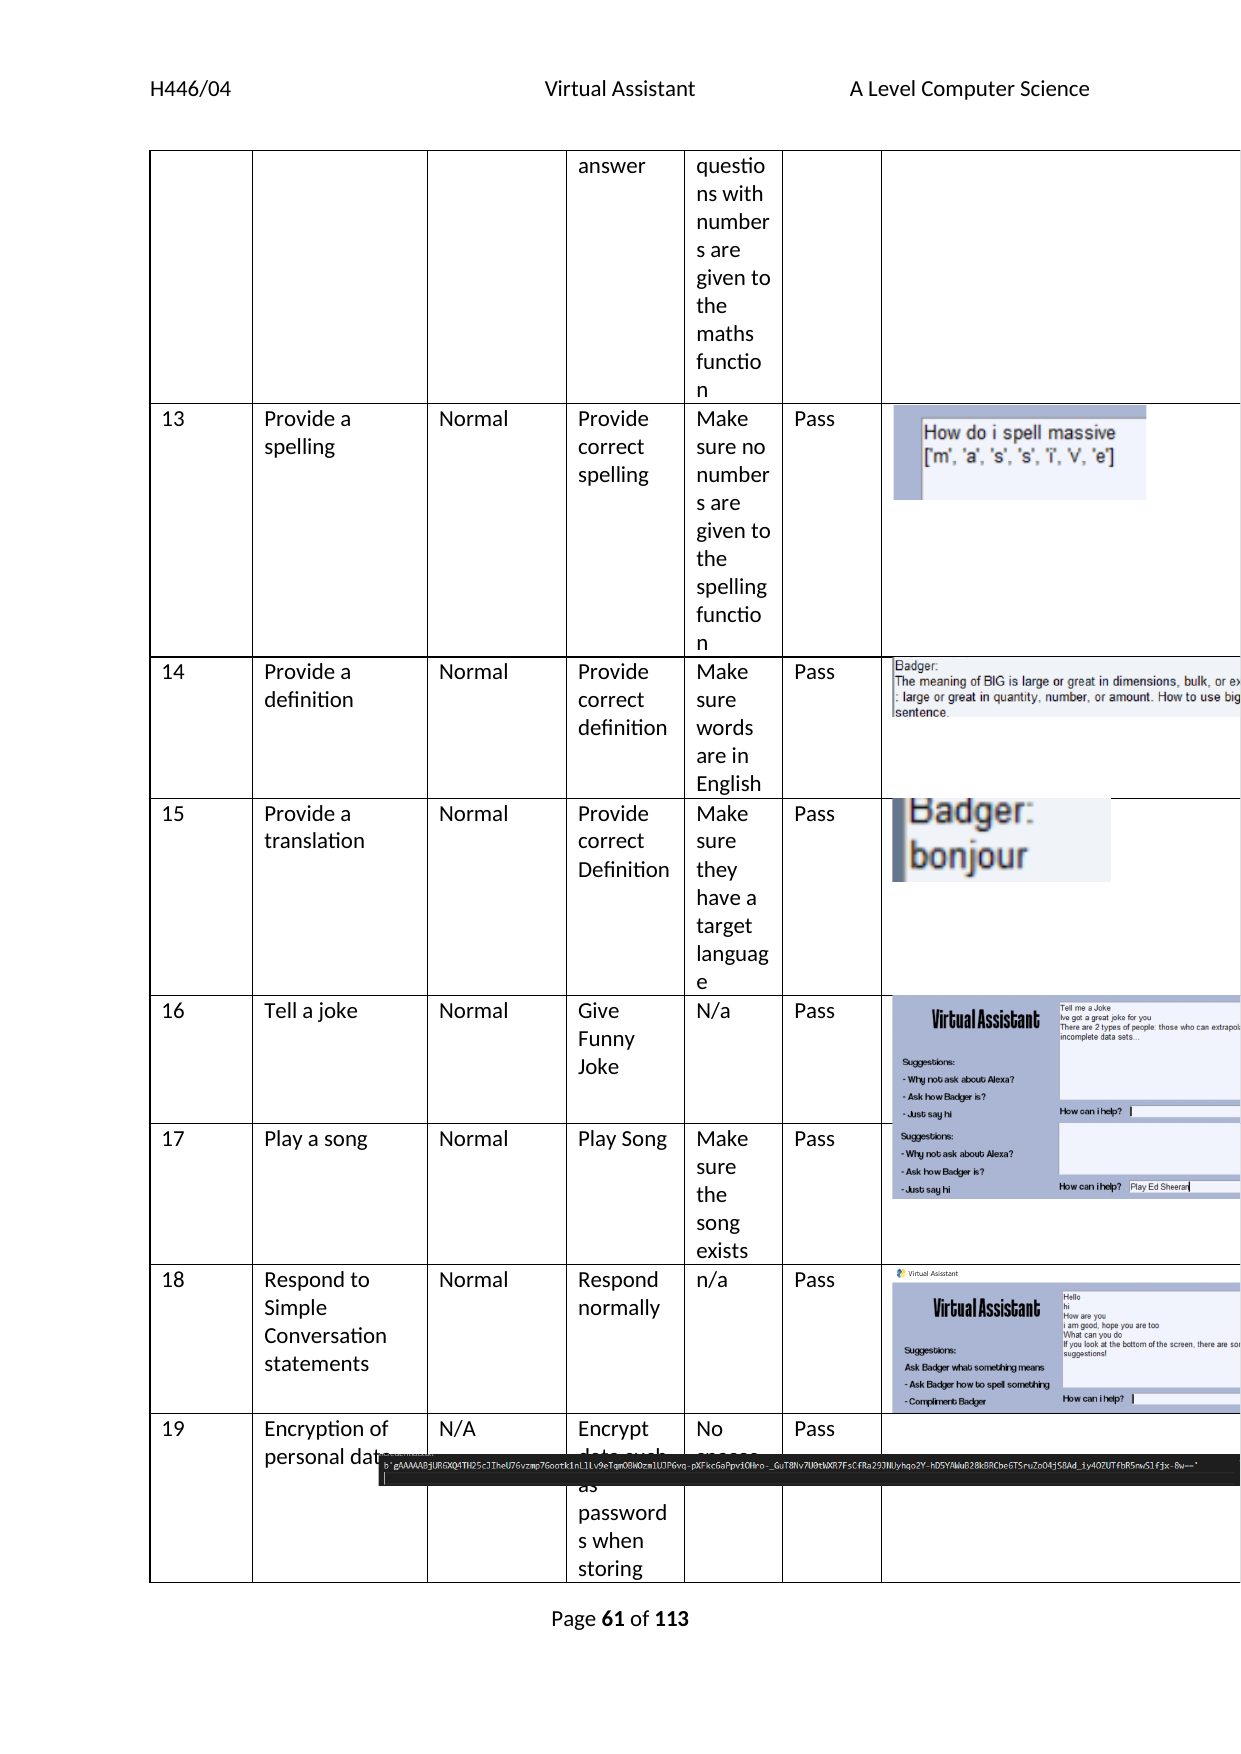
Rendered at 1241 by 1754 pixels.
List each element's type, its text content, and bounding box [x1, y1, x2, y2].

table_cell 17 [151, 1124, 252, 1264]
table_cell [882, 1486, 1240, 1582]
table_cell [882, 1414, 1240, 1454]
table_cell [882, 151, 1240, 403]
table_cell Play a song [253, 1124, 427, 1264]
table_cell 14 [151, 658, 252, 798]
table_cell [882, 996, 892, 1123]
table_cell questions with numbers are given to the maths function [685, 151, 782, 403]
table_cell Pass [783, 658, 881, 798]
table_cell 16 [151, 996, 252, 1123]
table_cell Pass [783, 799, 881, 995]
table_cell Make sure they have a target language [685, 799, 782, 995]
table_cell Provide a translation [253, 799, 427, 995]
table_cell Provide correct definition [567, 658, 684, 798]
table_cell Normal [428, 404, 566, 656]
table_cell Respond to Simple Conversation statements [253, 1265, 427, 1413]
table_cell Provide correct Definition [567, 799, 684, 995]
table_cell [253, 151, 427, 403]
table_cell Pass [783, 1124, 881, 1264]
table_cell Provide a definition [253, 658, 427, 798]
table_cell 15 [151, 799, 252, 995]
table_cell 18 [151, 1265, 252, 1413]
table_cell Provide a spelling [253, 404, 427, 656]
table_cell [882, 1265, 892, 1413]
table_cell Make sure the song exists [685, 1124, 782, 1264]
table_cell Normal [428, 996, 566, 1123]
table_cell Make sure words are in English [685, 658, 782, 798]
table_cell Make sure no numbers are given to the spelling function [685, 404, 782, 656]
table_cell [882, 658, 1240, 798]
table_cell Normal [428, 658, 566, 798]
table_cell [783, 1486, 881, 1582]
table_cell [783, 151, 881, 403]
table_cell N/a [685, 996, 782, 1123]
table_cell Encrypt data such as passwords when storing them to the db. [567, 1414, 684, 1454]
table_cell Pass [783, 1265, 881, 1413]
table_cell [882, 1124, 1240, 1264]
table_cell No spaces [685, 1486, 782, 1582]
table_cell answer [567, 151, 684, 403]
table_cell Give Funny Joke [567, 996, 684, 1123]
table_cell No spaces [685, 1414, 782, 1454]
table_cell Normal [428, 1124, 566, 1264]
table_cell Normal [428, 799, 566, 995]
table_cell [882, 404, 1240, 656]
table_cell [882, 799, 1240, 995]
table_cell Encrypt data such as passwords when storing them to the db. [567, 1486, 684, 1582]
table_cell n/a [685, 1265, 782, 1413]
table_cell [428, 1486, 566, 1582]
table_cell Respond normally [567, 1265, 684, 1413]
table_cell Provide correct spelling [567, 404, 684, 656]
table_cell Pass [783, 996, 881, 1123]
table_cell Encryption of personal data [253, 1414, 427, 1582]
table_cell Play Song [567, 1124, 684, 1264]
table_cell Normal [428, 1265, 566, 1413]
table_cell [151, 151, 252, 403]
table_cell 19 [151, 1414, 252, 1582]
table_cell 13 [151, 404, 252, 656]
table_cell [428, 151, 566, 403]
table_cell Pass [783, 1414, 881, 1454]
table_cell Tell a joke [253, 996, 427, 1123]
table_cell N/A [428, 1414, 566, 1454]
table_cell Pass [783, 404, 881, 656]
